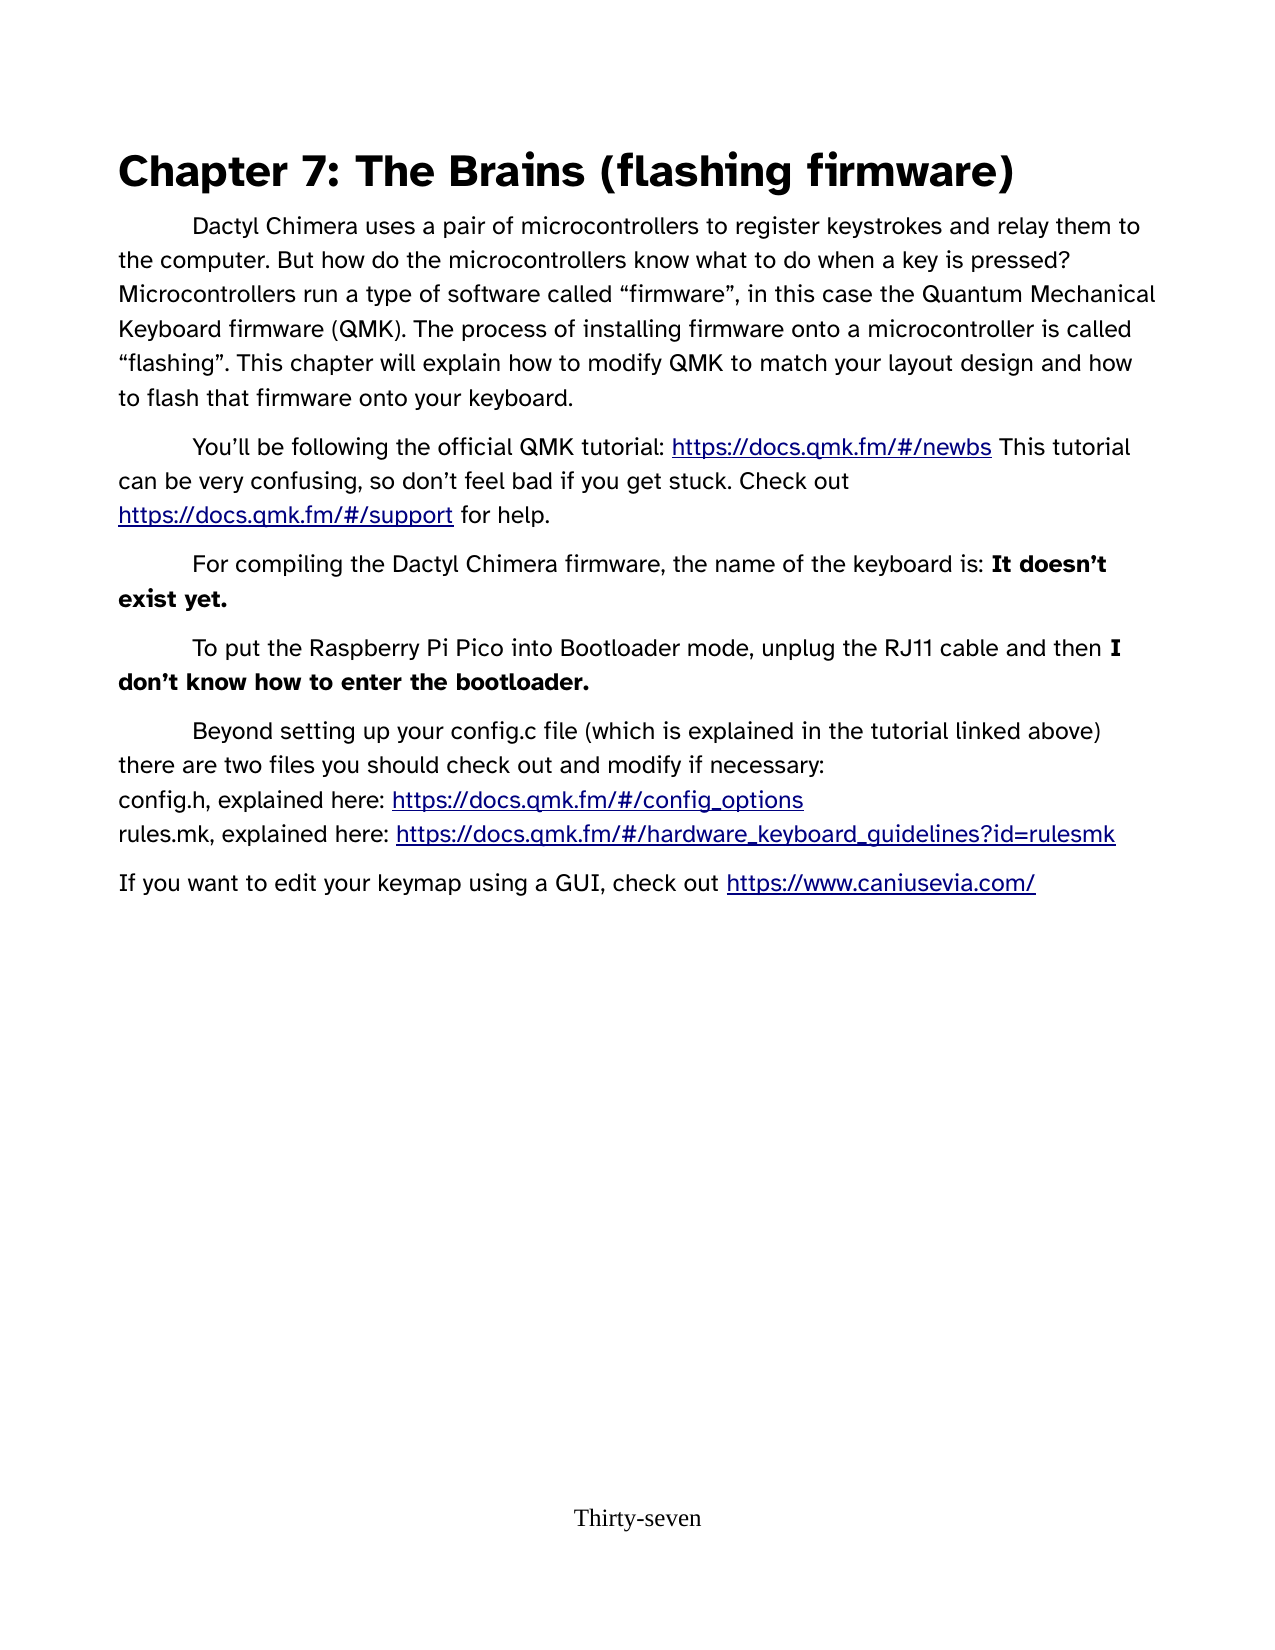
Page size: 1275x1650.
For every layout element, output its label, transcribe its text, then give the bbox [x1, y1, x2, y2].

text Dactyl Chimera uses a pair of microcontrollers to register keystrokes and relay them to the computer. But how do the microcontrollers know what to do when a key is pressed? Microcontrollers run a type of software called “firmware”, in this case the Quantum Mechanical Keyboard firmware (QMK). The process of installing firmware onto a microcontroller is called “flashing”. This chapter will explain how to modify QMK to match your layout design and how to flash that firmware onto your keyboard. [118, 211, 1157, 412]
subtitle Chapter 7: The Brains (flashing firmware) [118, 143, 1157, 198]
text For compiling the Dactyl Chimera firmware, the name of the keyboard is: It doesn’t exist yet. [118, 549, 1157, 613]
text To put the Raspberry Pi Pico into Bootloader mode, unplug the RJ11 cable and then I don’t know how to enter the bootloader. [118, 632, 1157, 697]
text You’ll be following the official QMK tutorial: https://docs.qmk.fm/#/newbs This tutorial can be very confusing, so don’t feel bad if you get stuck. Check out https://docs.qmk.fm/#/support for help. [118, 431, 1157, 530]
text Beyond setting up your config.c file (which is explained in the tutorial linked above) there are two files you should check out and modify if necessary: config.h, explained here: https://docs.qmk.fm/#/config_options rules.mk, explained here: https://docs.qmk.fm/#/hardware_keyboard_guidelines?id=rulesmk [118, 716, 1157, 849]
text If you want to edit your keymap using a GUI, check out https://www.caniusevia.com/ [118, 868, 1157, 898]
